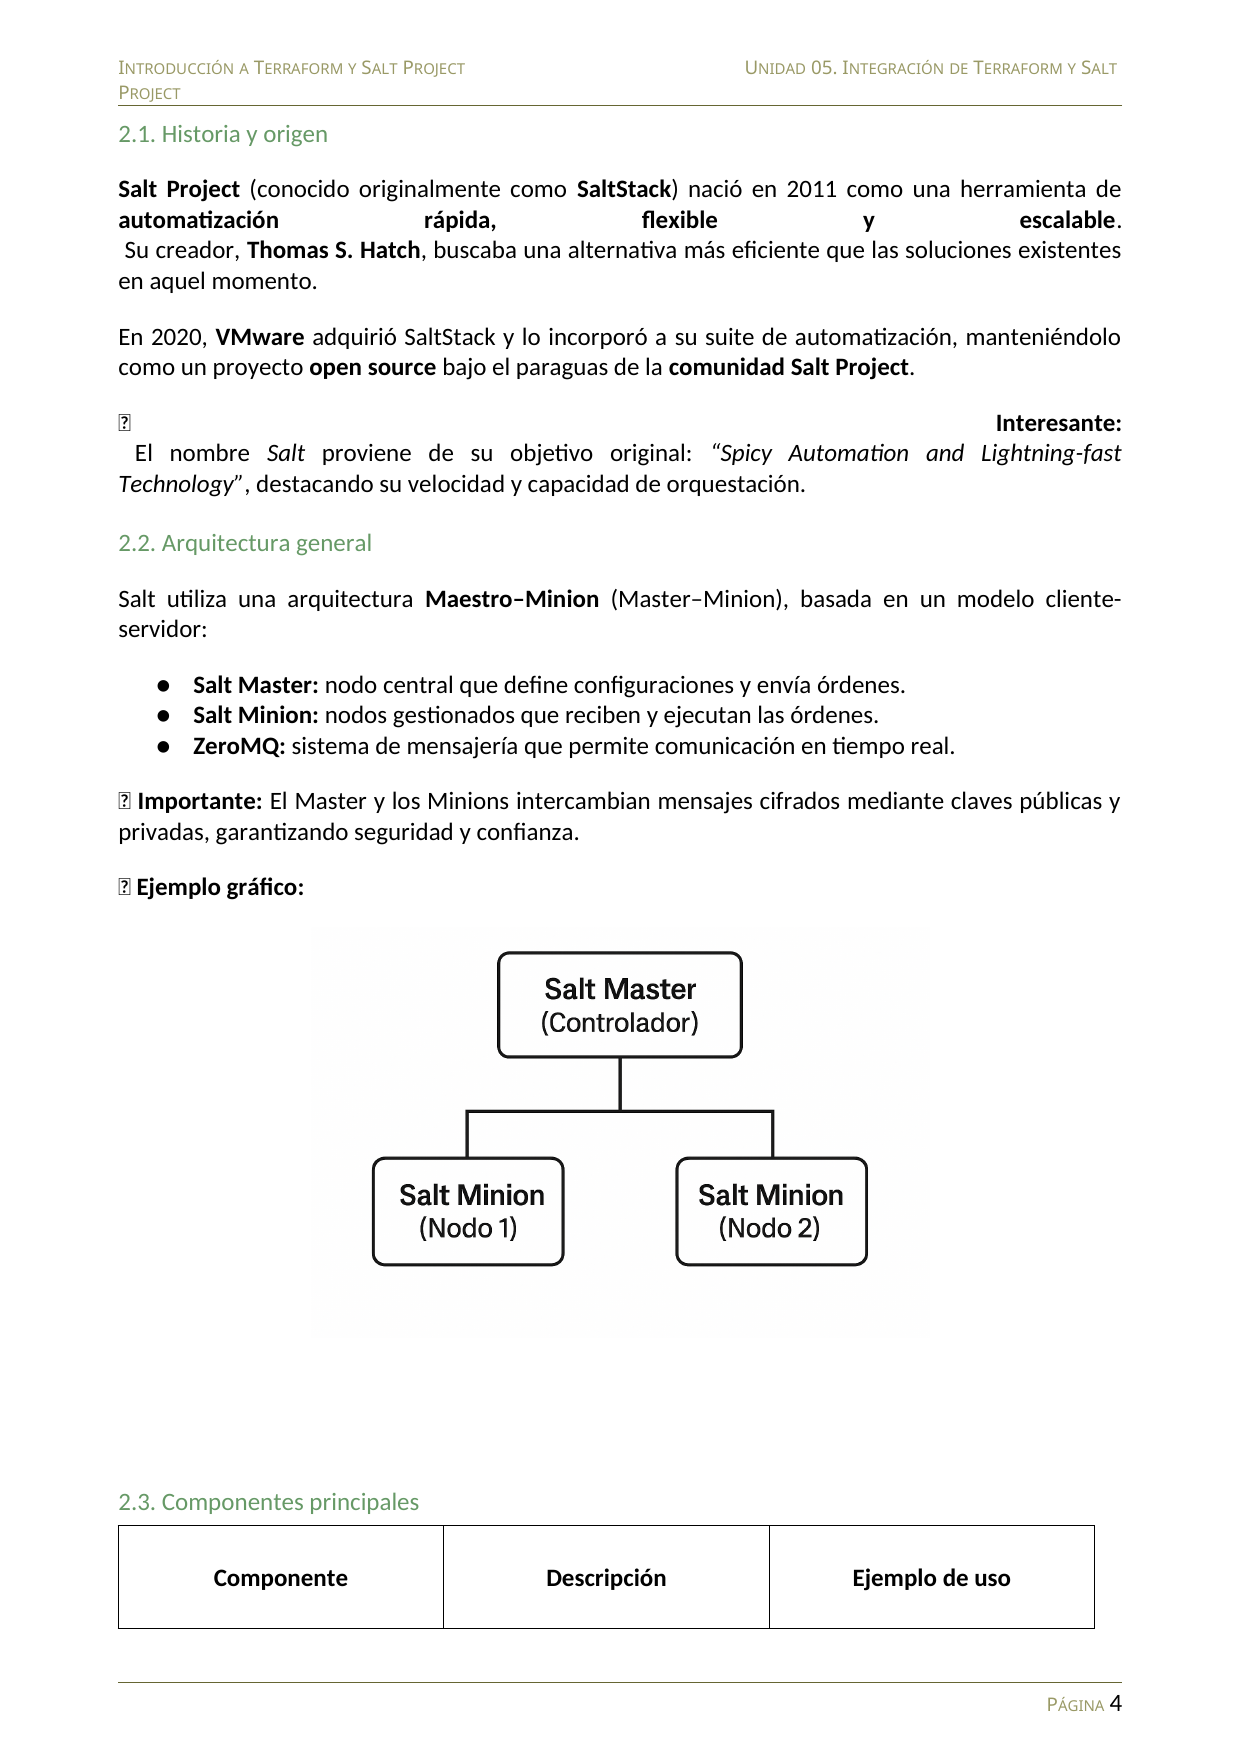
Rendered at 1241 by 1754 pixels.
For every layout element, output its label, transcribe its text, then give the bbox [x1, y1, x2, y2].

list Salt Minion: nodos gestionados que reciben y ejecutan las órdenes. [156, 699, 1122, 730]
text 💬 Interesante: El nombre Salt proviene de su objetivo original: “Spicy Automation and Lightning-fast Technology”, destacando su velocidad y capacidad de orquestación. [118, 407, 1122, 498]
table_header Descripción [444, 1526, 769, 1628]
text Salt utiliza una arquitectura Maestro–Minion (Master–Minion), basada en un modelo cliente-servidor: [118, 583, 1122, 644]
text 📖 Importante: El Master y los Minions intercambian mensajes cifrados mediante claves públicas y privadas, garantizando seguridad y confianza. [118, 786, 1122, 847]
text En 2020, VMware adquirió SaltStack y lo incorporó a su suite de automatización, manteniéndolo como un proyecto open source bajo el paraguas de la comunidad Salt Project. [118, 321, 1122, 382]
table_header Ejemplo de uso [770, 1526, 1094, 1628]
picture [310, 927, 930, 1338]
text Salt Project (conocido originalmente como SaltStack) nació en 2011 como una herramienta de automatización rápida, flexible y escalable. Su creador, Thomas S. Hatch, buscaba una alternativa más eficiente que las soluciones existentes en aquel momento. [118, 173, 1122, 296]
table_header Componente [119, 1526, 443, 1628]
subtitle 2.1. Historia y origen [118, 118, 1122, 148]
list ZeroMQ: sistema de mensajería que permite comunicación en tiempo real. [156, 730, 1122, 761]
subtitle 2.3. Componentes principales [118, 1486, 1122, 1517]
subtitle 2.2. Arquitectura general [118, 527, 1122, 558]
list Salt Master: nodo central que define configuraciones y envía órdenes. [156, 669, 1122, 699]
text 💬 Ejemplo gráfico: [118, 872, 1122, 902]
